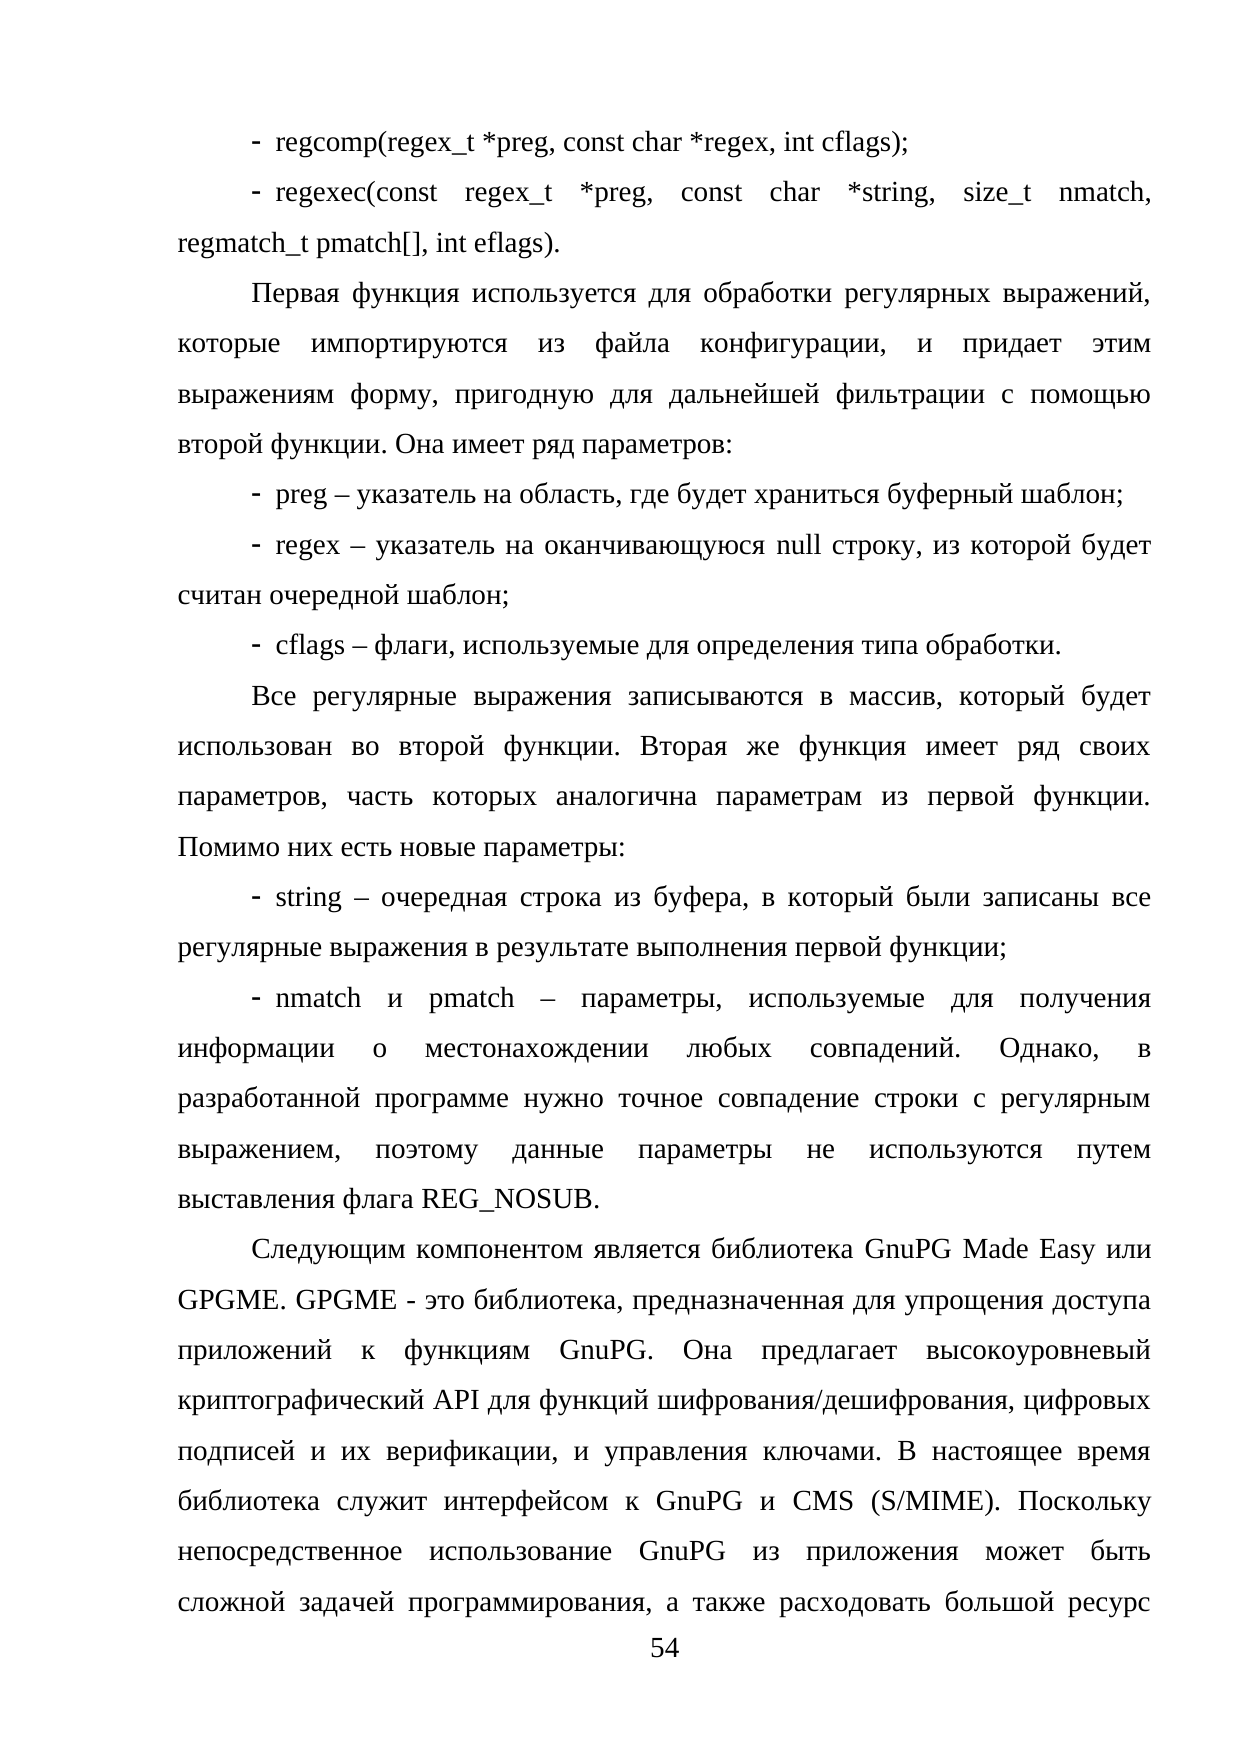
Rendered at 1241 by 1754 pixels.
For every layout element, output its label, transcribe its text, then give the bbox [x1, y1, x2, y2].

list cflags – флаги, используемые для определения типа обработки. [177, 627, 1152, 661]
list nmatch и pmatch – параметры, используемые для получения информации о местонахождении любых совпадений. Однако, в разработанной программе нужно точное совпадение строки с регулярным выражением, поэтому данные параметры не используются путем выставления флага REG_NOSUB. [177, 980, 1152, 1215]
text Следующим компонентом является библиотека GnuPG Made Easy или GPGME. GPGME - это библиотека, предназначенная для упрощения доступа приложений к функциям GnuPG. Она предлагает высокоуровневый криптографический API для функций шифрования/дешифрования, цифровых подписей и их верификации, и управления ключами. В настоящее время библиотека служит интерфейсом к GnuPG и CMS (S/MIME). Поскольку непосредственное использование GnuPG из приложения может быть сложной задачей программирования, а также расходовать большой ресурс [177, 1232, 1152, 1617]
text Первая функция используется для обработки регулярных выражений, которые импортируются из файла конфигурации, и придает этим выражениям форму, пригодную для дальнейшей фильтрации с помощью второй функции. Она имеет ряд параметров: [177, 275, 1152, 459]
list regex – указатель на оканчивающуюся null строку, из которой будет считан очередной шаблон; [177, 527, 1152, 611]
text Все регулярные выражения записываются в массив, который будет использован во второй функции. Вторая же функция имеет ряд своих параметров, часть которых аналогична параметрам из первой функции. Помимо них есть новые параметры: [177, 678, 1152, 862]
list preg – указатель на область, где будет храниться буферный шаблон; [177, 476, 1152, 510]
list regcomp(regex_t *preg, const char *regex, int cflags); [177, 124, 1152, 158]
list string – очередная строка из буфера, в который были записаны все регулярные выражения в результате выполнения первой функции; [177, 879, 1152, 963]
list regexec(const regex_t *preg, const char *string, size_t nmatch, regmatch_t pmatch[], int eflags). [177, 174, 1152, 258]
